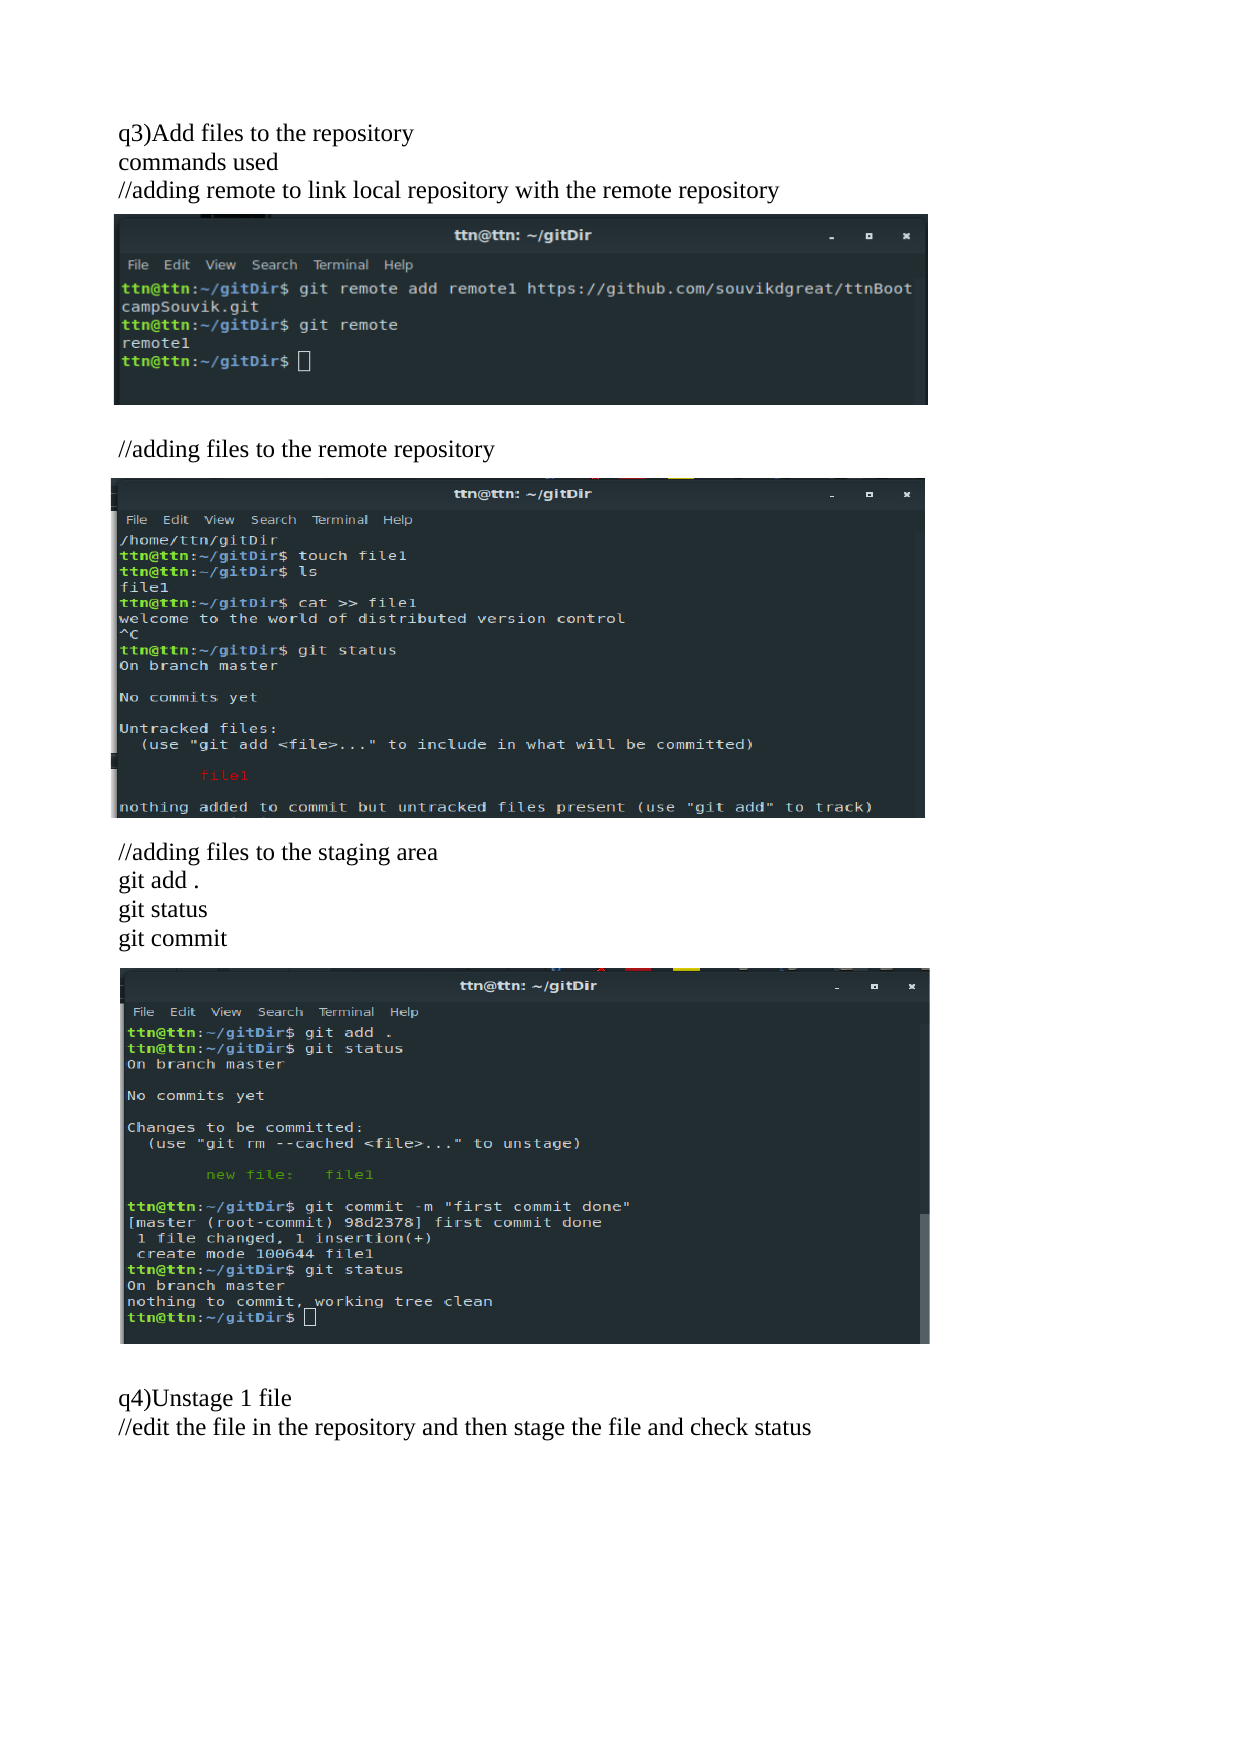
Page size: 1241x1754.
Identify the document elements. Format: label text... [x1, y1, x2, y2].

picture [110, 478, 925, 818]
text //adding files to the remote repository [118, 434, 1122, 463]
picture [120, 968, 930, 1344]
text git commit [118, 923, 1122, 952]
text commands used [118, 147, 1122, 176]
text //adding files to the staging area [118, 837, 1122, 866]
text //adding remote to link local repository with the remote repository [118, 176, 1122, 204]
text q4)Unstage 1 file [118, 1383, 1122, 1412]
text q3)Add files to the repository [118, 118, 1122, 147]
text git add . [118, 866, 1122, 894]
text //edit the file in the repository and then stage the file and check status [118, 1412, 1122, 1469]
text git status [118, 894, 1122, 923]
picture [113, 214, 928, 405]
